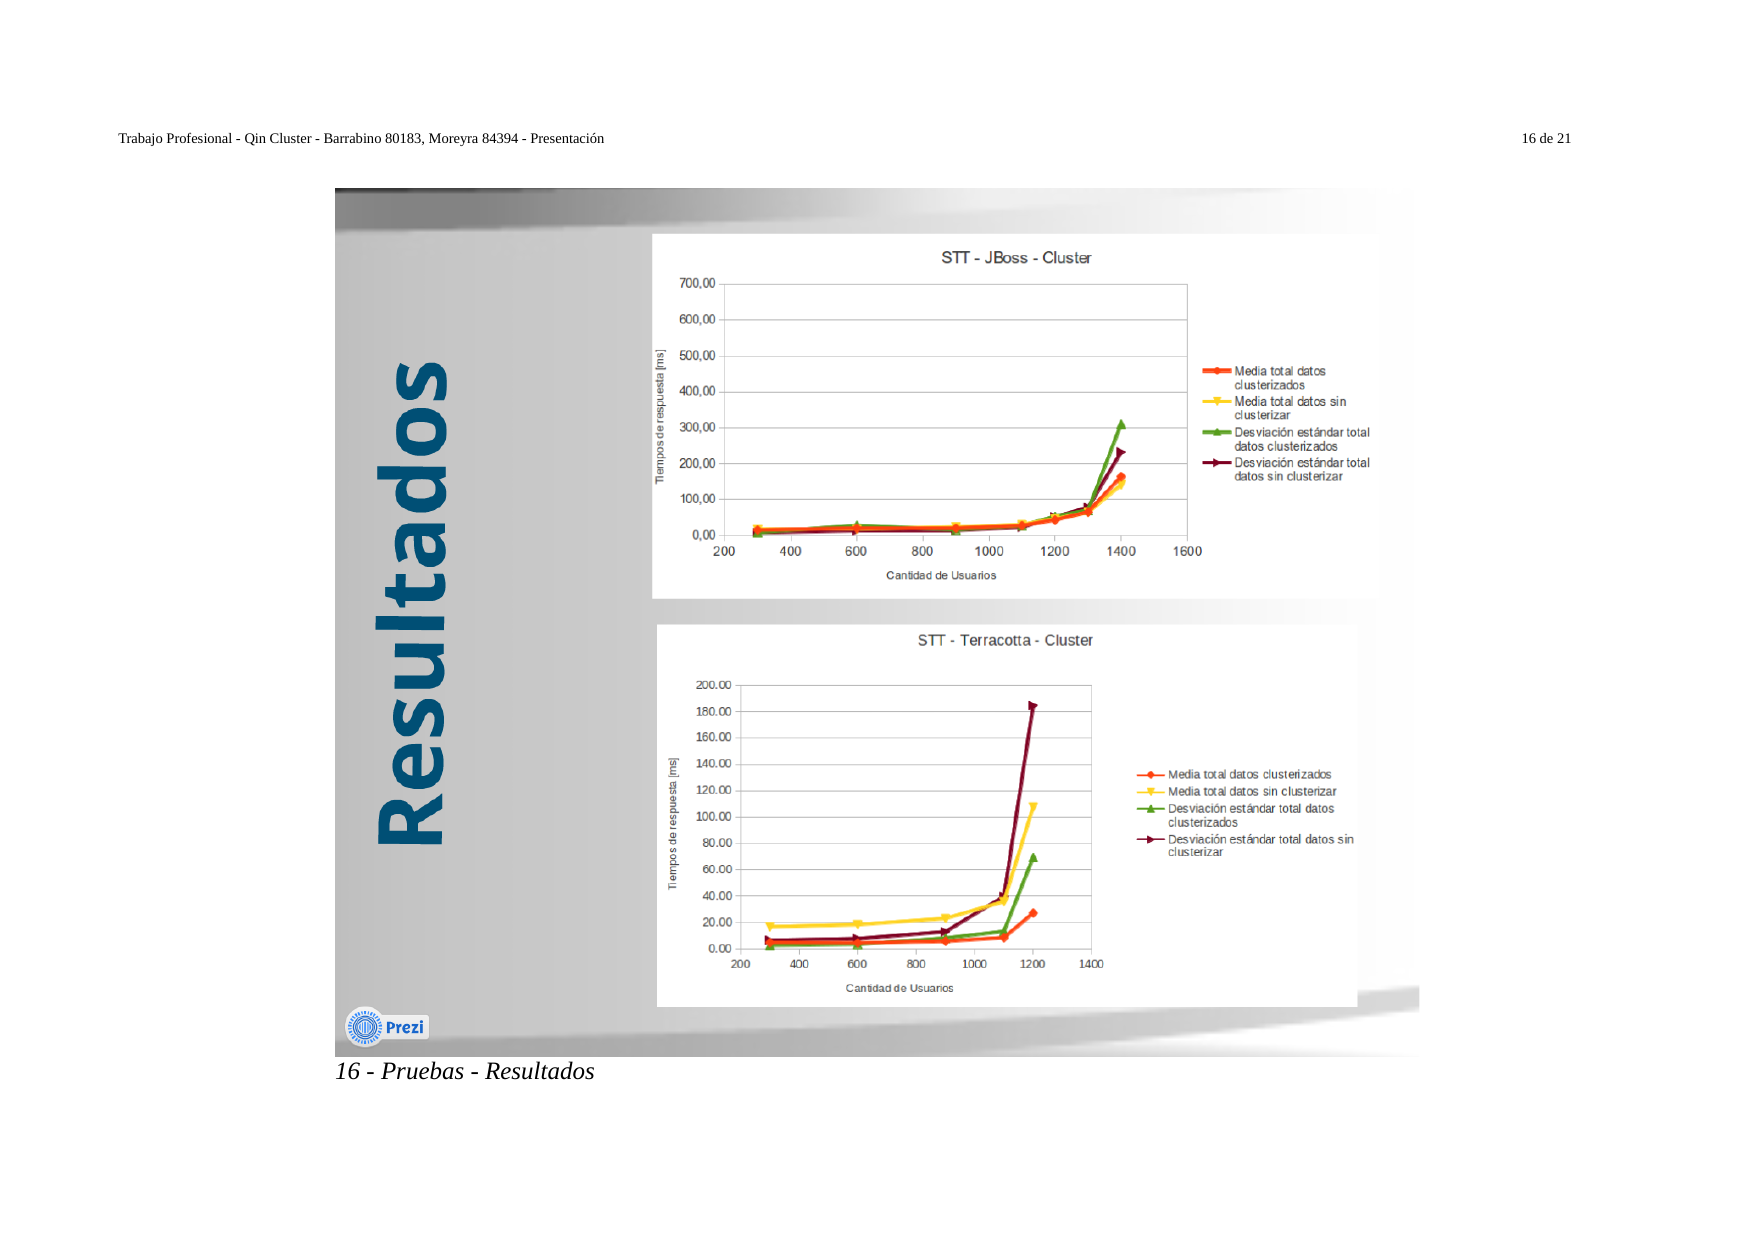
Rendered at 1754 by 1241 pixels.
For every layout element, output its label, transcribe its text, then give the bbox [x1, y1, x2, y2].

text 16 - Pruebas - Resultados [335, 1057, 1419, 1085]
picture [335, 188, 1420, 1057]
